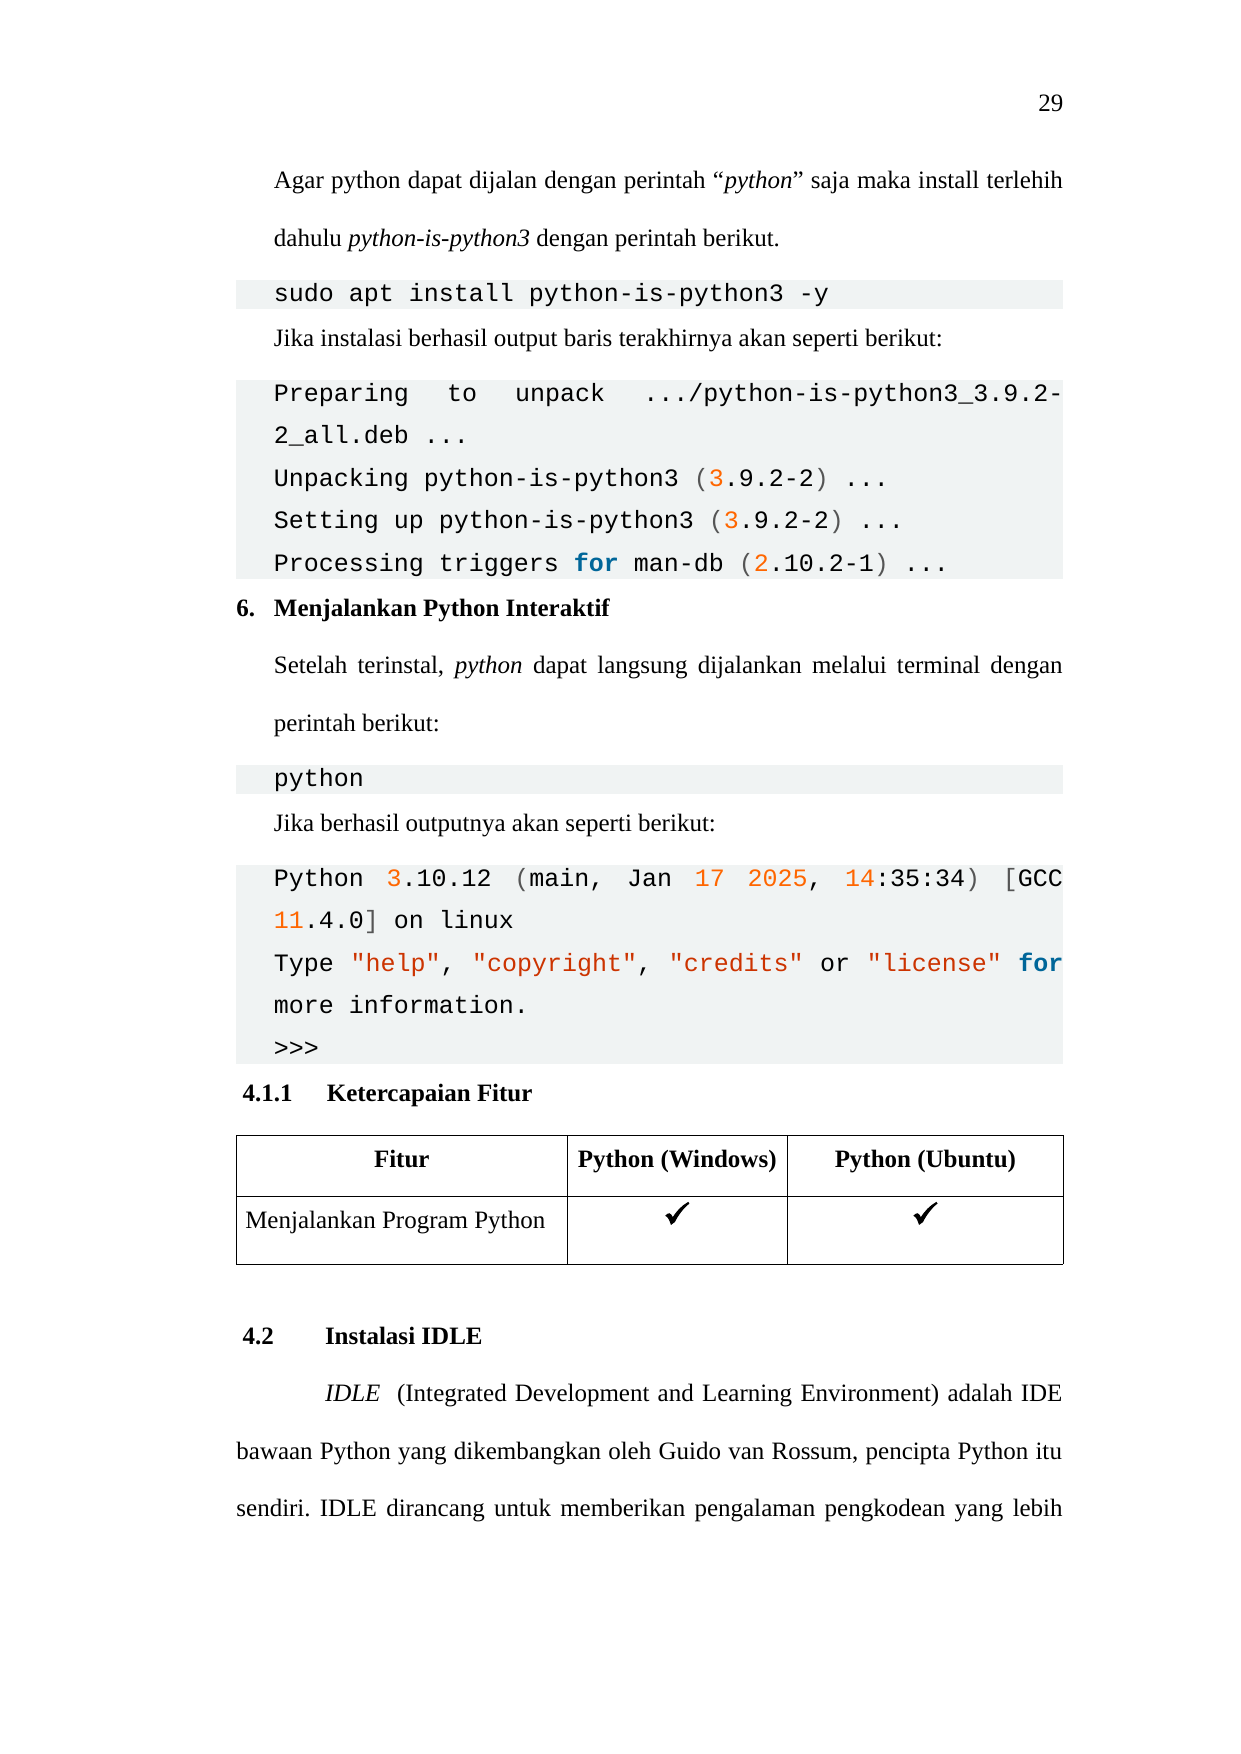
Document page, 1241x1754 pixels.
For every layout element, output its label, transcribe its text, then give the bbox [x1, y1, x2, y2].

text IDLE (Integrated Development and Learning Environment) adalah IDE bawaan Python yang dikembangkan oleh Guido van Rossum, pencipta Python itu sendiri. IDLE dirancang untuk memberikan pengalaman pengkodean yang lebih [236, 1378, 1063, 1522]
table_cell ü [788, 1197, 1063, 1263]
list sudo apt install python-is-python3 -y [236, 280, 1063, 309]
list Jika berhasil outputnya akan seperti berikut: [236, 808, 1063, 837]
list Python 3.10.12 (main, Jan 17 2025, 14:35:34) [GCC 11.4.0] on linux [236, 865, 1063, 936]
list Jika instalasi berhasil output baris terakhirnya akan seperti berikut: [236, 323, 1063, 352]
list Setelah terinstal, python dapat langsung dijalankan melalui terminal dengan perintah berikut: [236, 650, 1063, 737]
table_header Python (Windows) [568, 1136, 787, 1196]
subtitle Ketercapaian Fitur [236, 1078, 1063, 1107]
list python [236, 765, 1063, 794]
list Agar python dapat dijalan dengan perintah “python” saja maka install terlehih dahulu python-is-python3 dengan perintah berikut. [236, 165, 1063, 252]
table_header Python (Ubuntu) [788, 1136, 1063, 1196]
list Preparing to unpack .../python-is-python3_3.9.2-2_all.deb ... [236, 380, 1063, 451]
list >>> [236, 1035, 1063, 1064]
table_cell Menjalankan Program Python [237, 1197, 567, 1263]
list Menjalankan Python Interaktif [236, 593, 1063, 622]
list Processing triggers for man-db (2.10.2-1) ... [236, 550, 1063, 579]
list Setting up python-is-python3 (3.9.2-2) ... [236, 508, 1063, 536]
list Type "help", "copyright", "credits" or "license" for more information. [236, 950, 1063, 1021]
subtitle Instalasi IDLE [236, 1321, 1063, 1350]
table_cell ü [568, 1197, 787, 1263]
list Unpacking python-is-python3 (3.9.2-2) ... [236, 465, 1063, 494]
table_header Fitur [237, 1136, 567, 1196]
